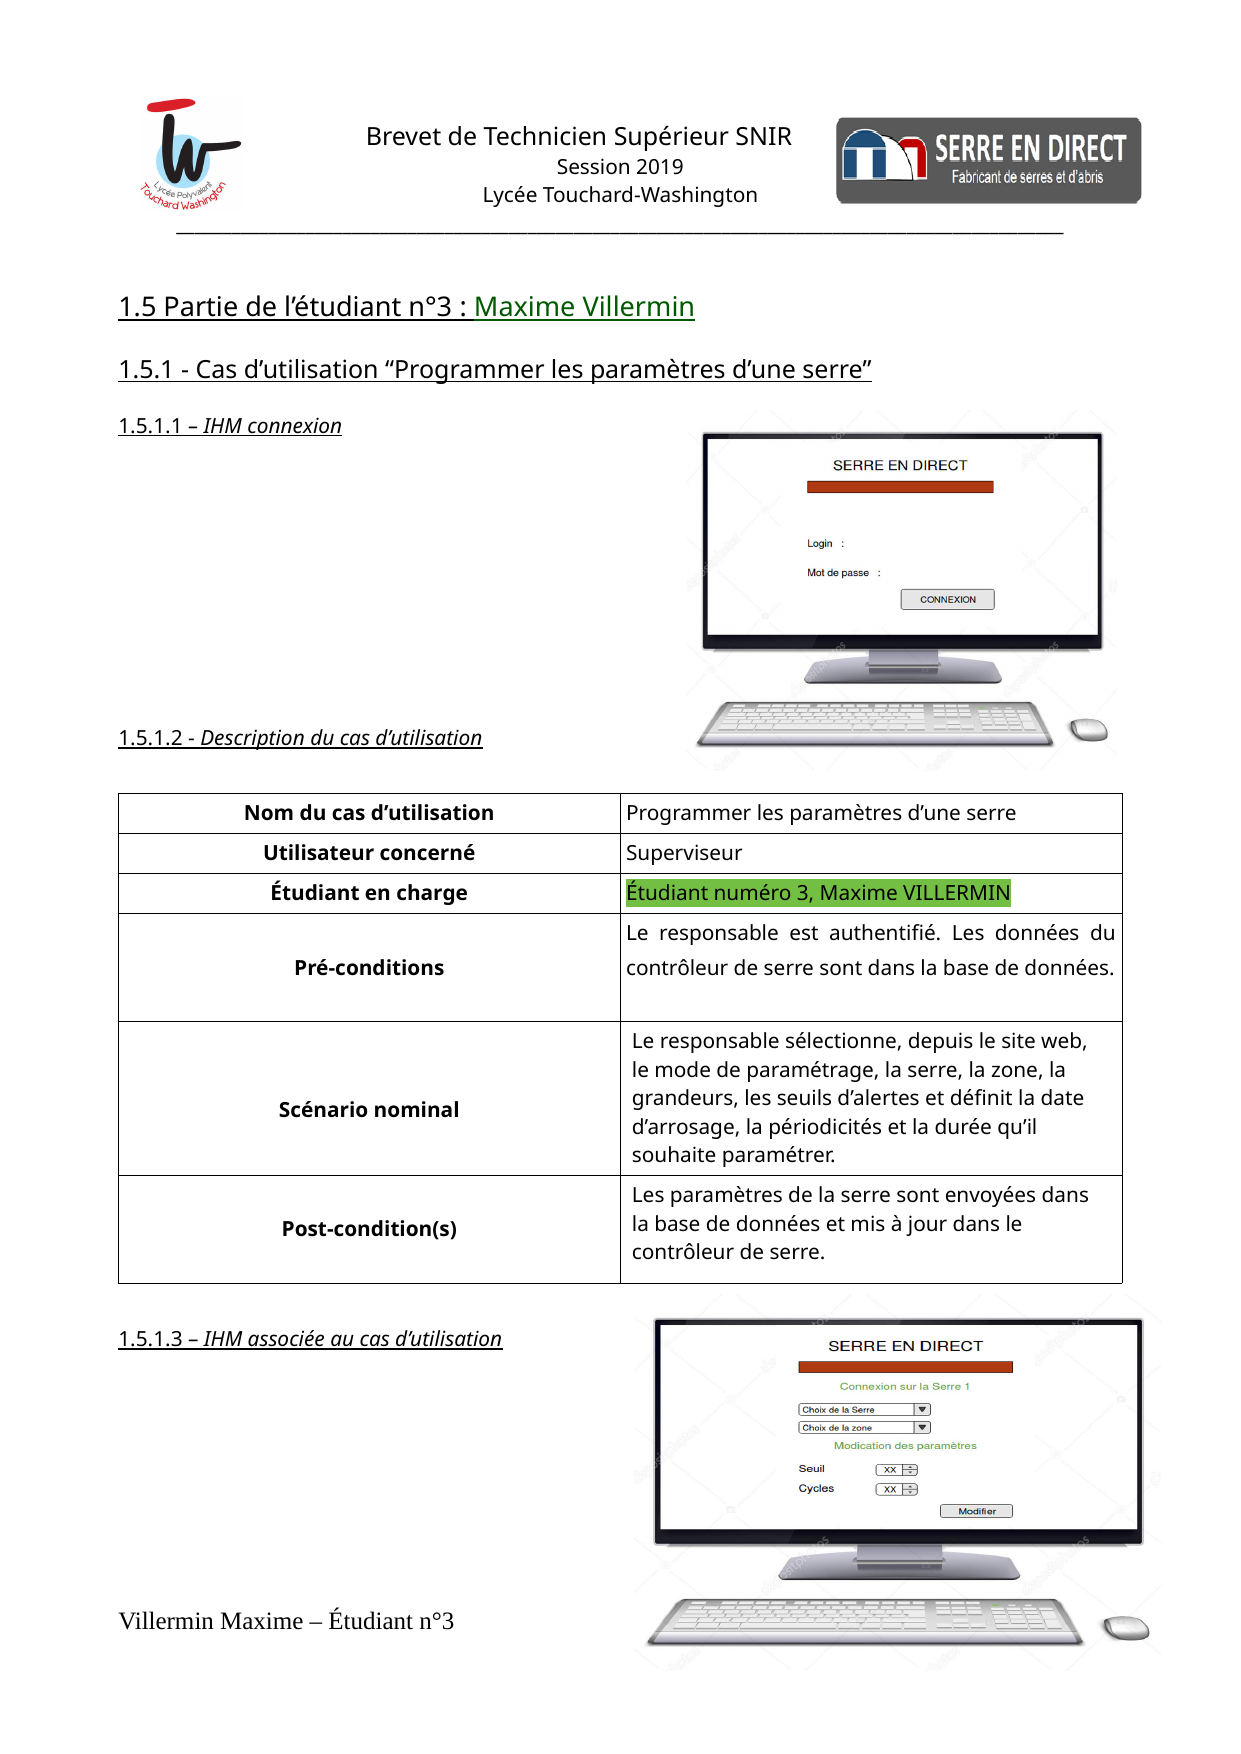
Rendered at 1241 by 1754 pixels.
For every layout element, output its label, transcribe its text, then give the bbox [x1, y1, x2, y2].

subtitle 1.5.1.3 – IHM associée au cas d’utilisation [118, 1324, 634, 1352]
table_cell Scénario nominal [119, 1022, 620, 1174]
table_cell Le responsable est authentifié. Les données du contrôleur de serre sont dans la base de données. [621, 914, 1122, 1021]
table_cell Le responsable sélectionne, depuis le site web, le mode de paramétrage, la serre, la zone, la grandeurs, les seuils d’alertes et définit la date d’arrosage, la périodicités et la durée qu’il souhaite paramétrer. [621, 1022, 1122, 1174]
table_cell Utilisateur concerné [119, 834, 620, 873]
table_cell Les paramètres de la serre sont envoyées dans la base de données et mis à jour dans le contrôleur de serre. [621, 1176, 1122, 1283]
subtitle 1.5 Partie de l’étudiant n°3 : Maxime Villermin [118, 288, 1122, 325]
subtitle 1.5.1.2 - Description du cas d’utilisation [118, 723, 686, 751]
picture [831, 115, 1145, 208]
picture [634, 1294, 1162, 1671]
table_cell Pré-conditions [119, 914, 620, 1021]
subtitle 1.5.1.1 – IHM connexion [118, 411, 686, 439]
table_header Programmer les paramètres d’une serre [621, 794, 1122, 833]
picture [138, 95, 243, 212]
picture [686, 410, 1118, 771]
table_cell Superviseur [621, 834, 1122, 873]
subtitle 1.5.1 - Cas d’utilisation “Programmer les paramètres d’une serre” [118, 352, 1122, 386]
table_header Nom du cas d’utilisation [119, 794, 620, 833]
table_cell Post-condition(s) [119, 1176, 620, 1283]
table_cell Étudiant en charge [119, 874, 620, 913]
table_cell Étudiant numéro 3, Maxime VILLERMIN [621, 874, 1122, 913]
